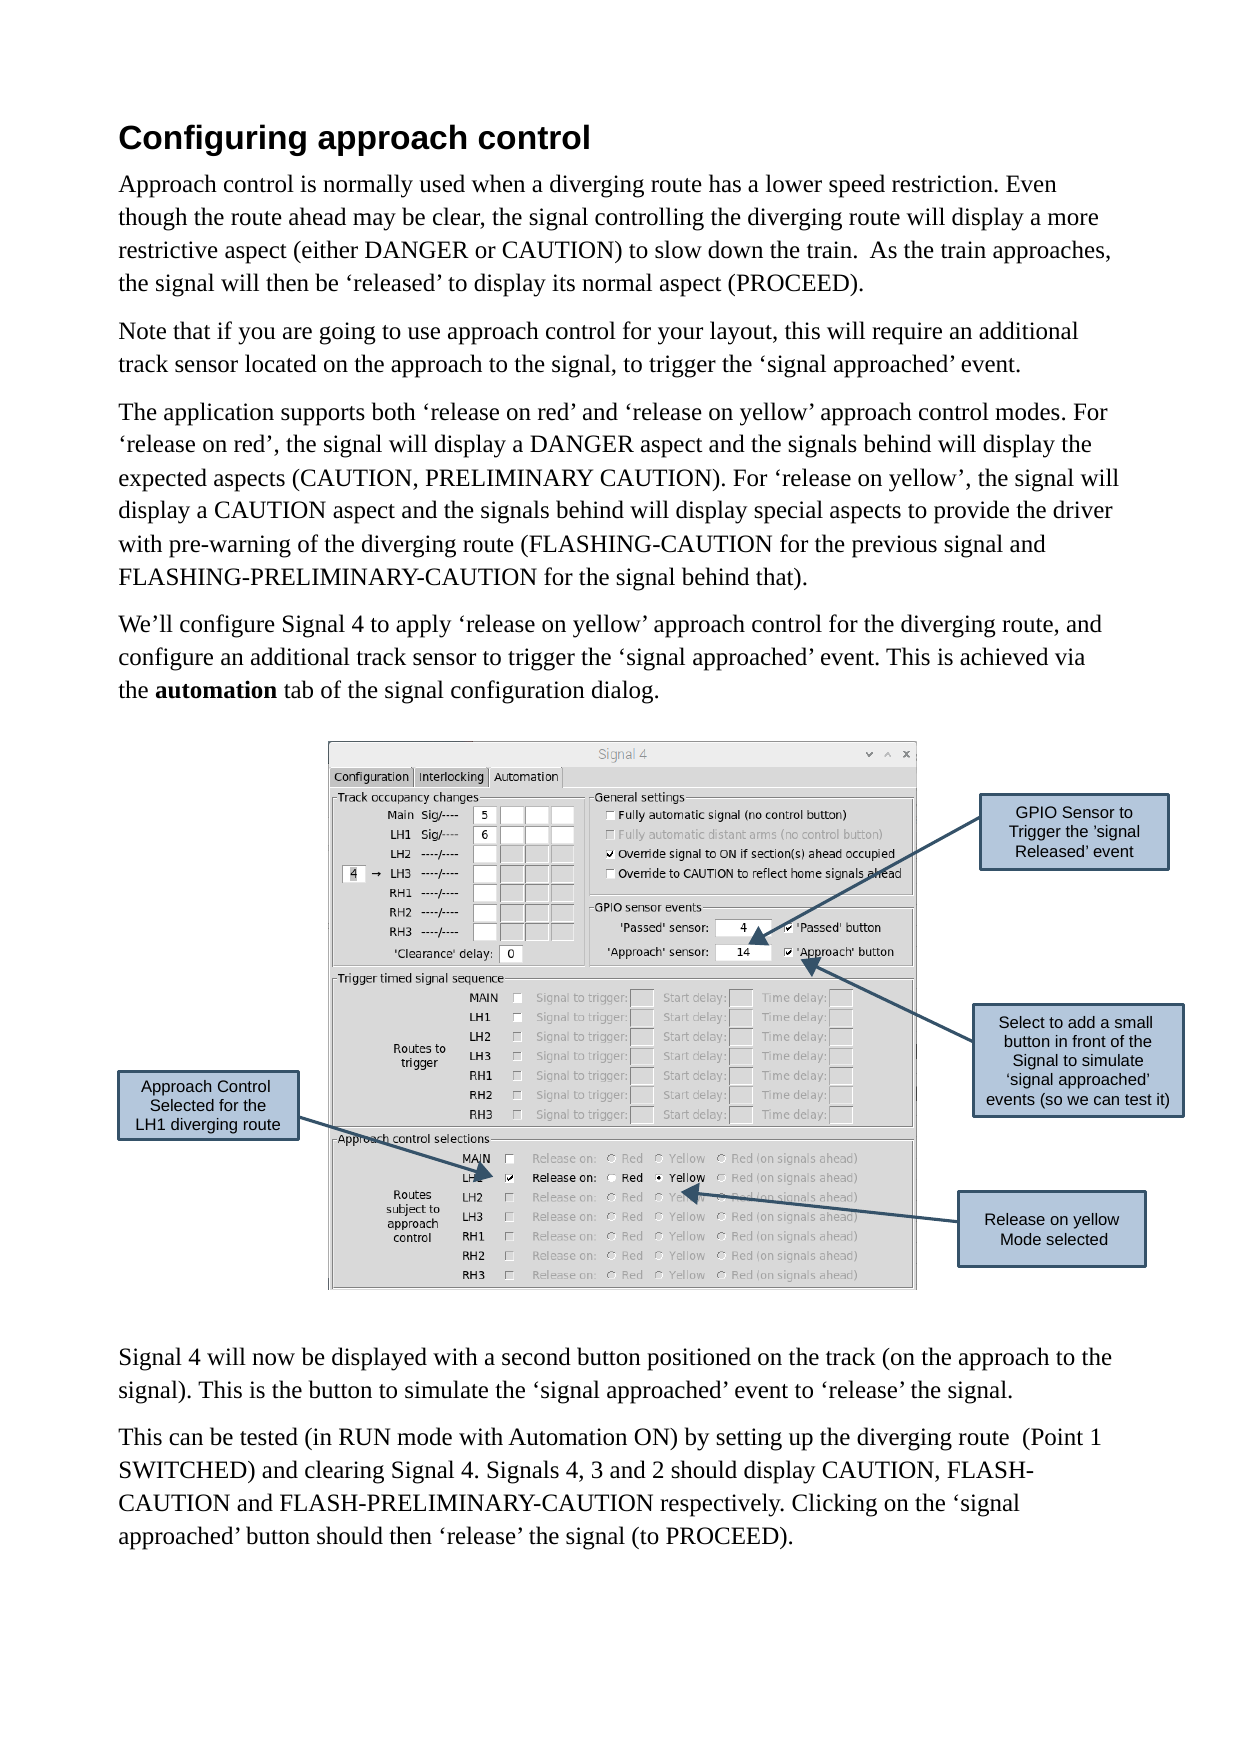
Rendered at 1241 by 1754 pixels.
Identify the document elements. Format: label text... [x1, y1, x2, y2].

text This can be tested (in RUN mode with Automation ON) by setting up the diverging route (Point 1 SWITCHED) and clearing Signal 4. Signals 4, 3 and 2 should display CAUTION, FLASH-CAUTION and FLASH-PRELIMINARY-CAUTION respectively. Clicking on the ‘signal approached’ button should then ‘release’ the signal (to PROCEED). [118, 1422, 1122, 1550]
text Signal 4 will now be displayed with a second button positioned on the track (on the approach to the signal). This is the button to simulate the ‘signal approached’ event to ‘release’ the signal. [118, 1342, 1122, 1403]
subtitle Configuring approach control [118, 118, 1122, 157]
text Note that if you are going to use approach control for your layout, this will require an additional track sensor located on the approach to the signal, to trigger the ‘signal approached’ event. [118, 316, 1122, 378]
text We’ll configure Signal 4 to apply ‘release on yellow’ approach control for the diverging route, and configure an additional track sensor to trigger the ‘signal approached’ event. This is achieved via the automation tab of the signal configuration dialog. [118, 609, 1122, 704]
picture [328, 741, 917, 1290]
text The application supports both ‘release on red’ and ‘release on yellow’ approach control modes. For ‘release on red’, the signal will display a DANGER aspect and the signals behind will display the expected aspects (CAUTION, PRELIMINARY CAUTION). For ‘release on yellow’, the signal will display a CAUTION aspect and the signals behind will display special aspects to provide the driver with pre-warning of the diverging route (FLASHING-CAUTION for the previous signal and FLASHING-PRELIMINARY-CAUTION for the signal behind that). [118, 397, 1122, 590]
text Approach control is normally used when a diverging route has a lower speed restriction. Even though the route ahead may be clear, the signal controlling the diverging route will display a more restrictive aspect (either DANGER or CAUTION) to slow down the train. As the train approaches, the signal will then be ‘released’ to display its normal aspect (PROCEED). [118, 169, 1122, 297]
